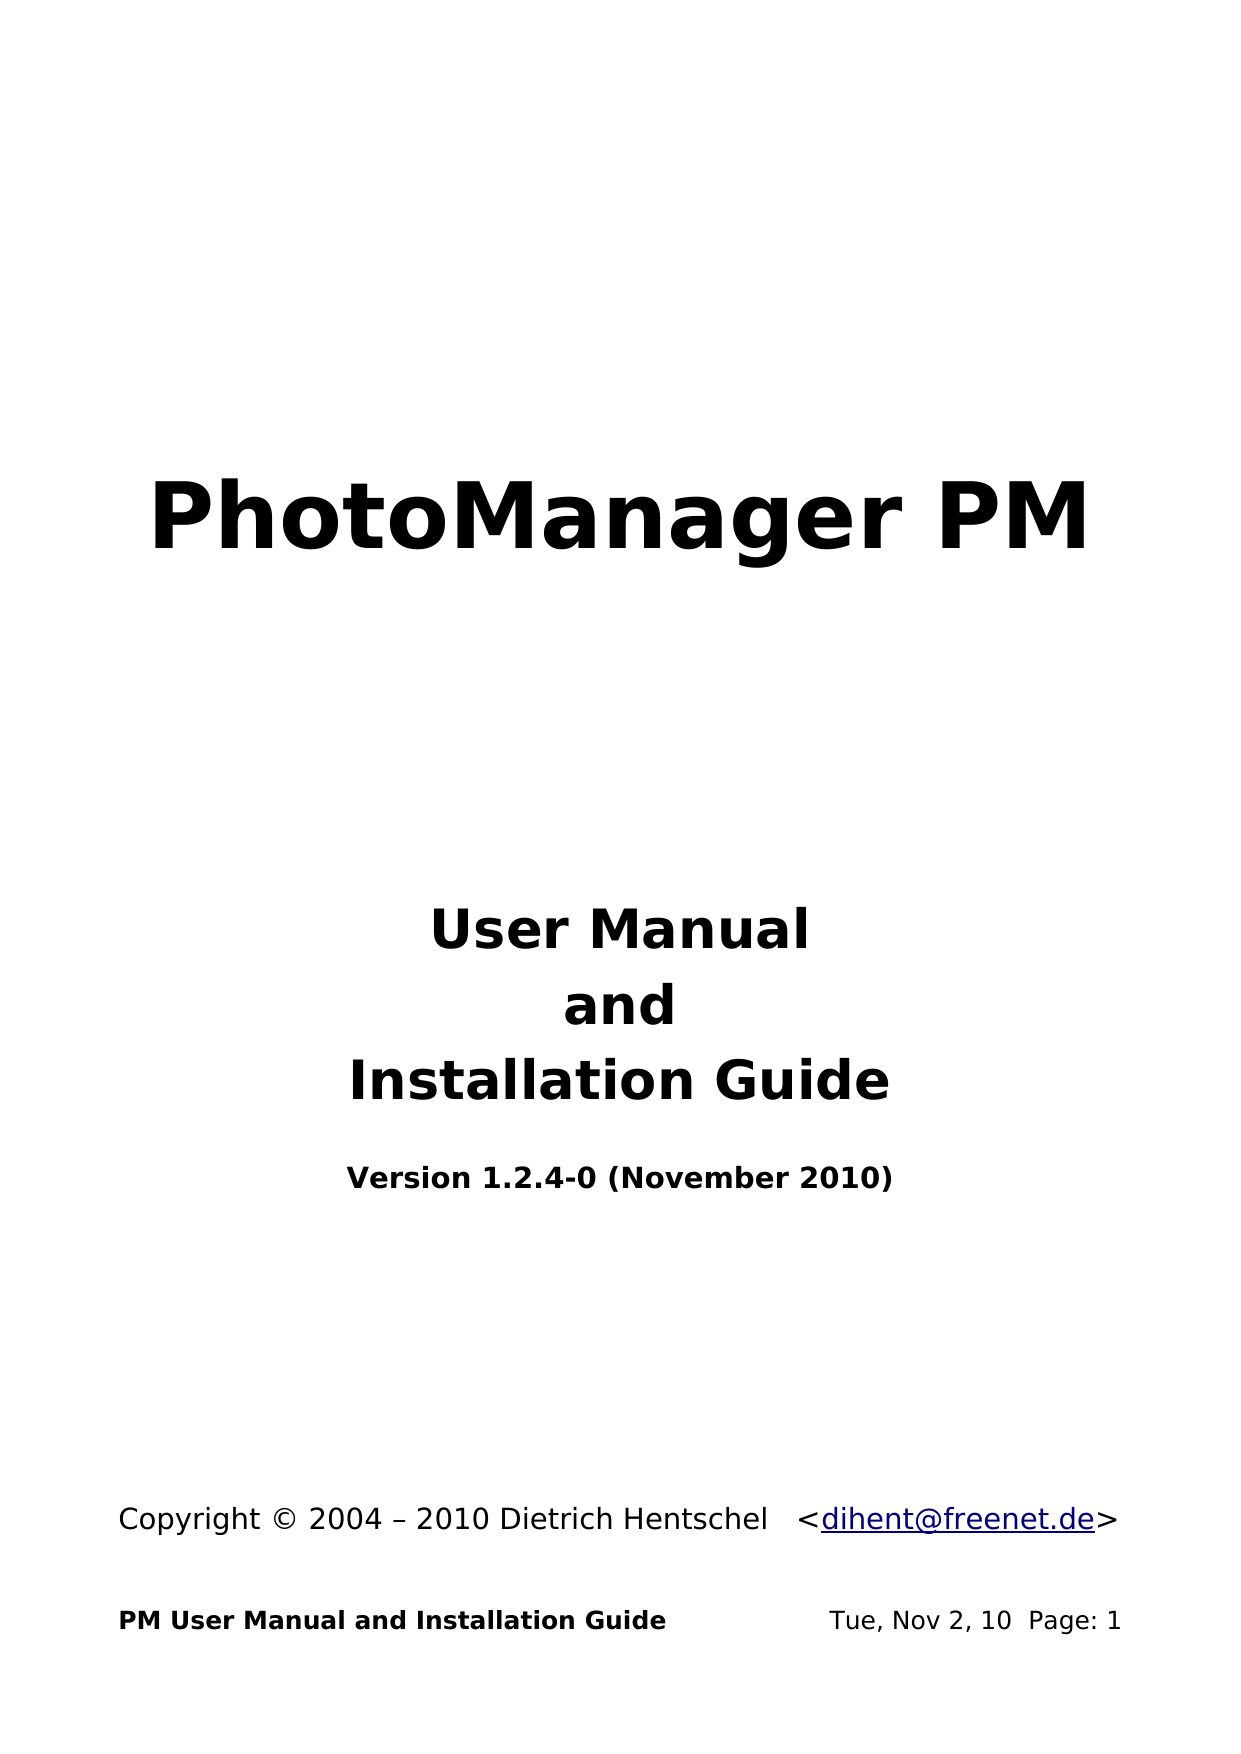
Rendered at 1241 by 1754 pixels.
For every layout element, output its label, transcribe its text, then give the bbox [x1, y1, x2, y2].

text Copyright © 2004 – 2010 Dietrich Hentschel <dihent@freenet.de> [118, 1502, 1122, 1536]
text PhotoManager PM [118, 463, 1122, 570]
text Installation Guide [118, 1049, 1122, 1112]
text and [118, 974, 1122, 1037]
text User Manual [118, 898, 1122, 961]
text Version 1.2.4-0 (November 2010) [118, 1162, 1122, 1196]
